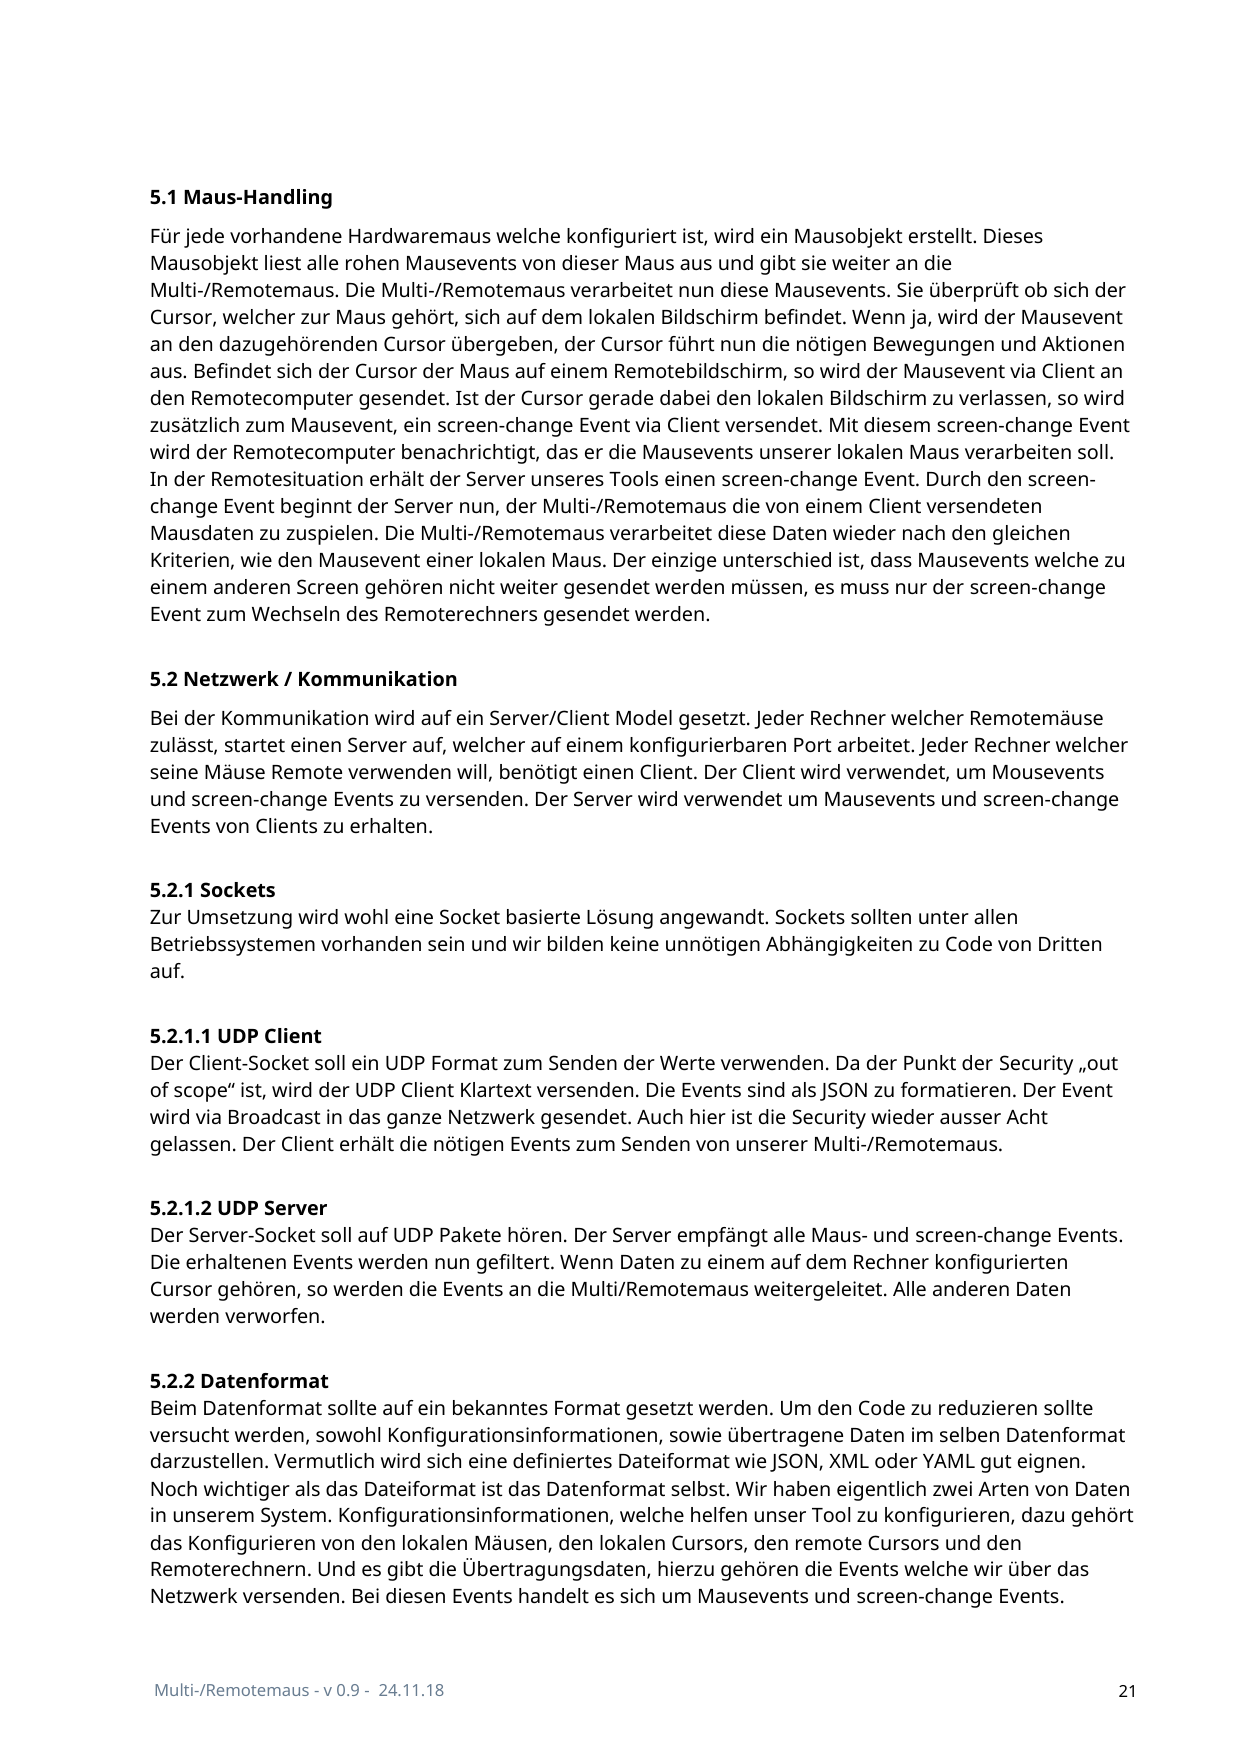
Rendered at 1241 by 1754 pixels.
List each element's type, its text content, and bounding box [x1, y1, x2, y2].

text Für jede vorhandene Hardwaremaus welche konfiguriert ist, wird ein Mausobjekt erstellt. Dieses Mausobjekt liest alle rohen Mausevents von dieser Maus aus und gibt sie weiter an die Multi-/Remotemaus. Die Multi-/Remotemaus verarbeitet nun diese Mausevents. Sie überprüft ob sich der Cursor, welcher zur Maus gehört, sich auf dem lokalen Bildschirm befindet. Wenn ja, wird der Mausevent an den dazugehörenden Cursor übergeben, der Cursor führt nun die nötigen Bewegungen und Aktionen aus. Befindet sich der Cursor der Maus auf einem Remotebildschirm, so wird der Mausevent via Client an den Remotecomputer gesendet. Ist der Cursor gerade dabei den lokalen Bildschirm zu verlassen, so wird zusätzlich zum Mausevent, ein screen-change Event via Client versendet. Mit diesem screen-change Event wird der Remotecomputer benachrichtigt, das er die Mausevents unserer lokalen Maus verarbeiten soll. In der Remotesituation erhält der Server unseres Tools einen screen-change Event. Durch den screen-change Event beginnt der Server nun, der Multi-/Remotemaus die von einem Client versendeten Mausdaten zu zuspielen. Die Multi-/Remotemaus verarbeitet diese Daten wieder nach den gleichen Kriterien, wie den Mausevent einer lokalen Maus. Der einzige unterschied ist, dass Mausevents welche zu einem anderen Screen gehören nicht weiter gesendet werden müssen, es muss nur der screen-change Event zum Wechseln des Remoterechners gesendet werden. [149, 223, 1136, 627]
subtitle Maus-Handling [149, 183, 1136, 210]
subtitle Datenformat [149, 1367, 1136, 1394]
subtitle UDP Server [149, 1194, 1136, 1221]
subtitle Netzwerk / Kommunikation [149, 665, 1136, 692]
text Der Client-Socket soll ein UDP Format zum Senden der Werte verwenden. Da der Punkt der Security „out of scope“ ist, wird der UDP Client Klartext versenden. Die Events sind als JSON zu formatieren. Der Event wird via Broadcast in das ganze Netzwerk gesendet. Auch hier ist die Security wieder ausser Acht gelassen. Der Client erhält die nötigen Events zum Senden von unserer Multi-/Remotemaus. [149, 1049, 1136, 1157]
subtitle Sockets [149, 877, 1136, 904]
text Beim Datenformat sollte auf ein bekanntes Format gesetzt werden. Um den Code zu reduzieren sollte versucht werden, sowohl Konfigurationsinformationen, sowie übertragene Daten im selben Datenformat darzustellen. Vermutlich wird sich eine definiertes Dateiformat wie JSON, XML oder YAML gut eignen. Noch wichtiger als das Dateiformat ist das Datenformat selbst. Wir haben eigentlich zwei Arten von Daten in unserem System. Konfigurationsinformationen, welche helfen unser Tool zu konfigurieren, dazu gehört das Konfigurieren von den lokalen Mäusen, den lokalen Cursors, den remote Cursors und den Remoterechnern. Und es gibt die Übertragungsdaten, hierzu gehören die Events welche wir über das Netzwerk versenden. Bei diesen Events handelt es sich um Mausevents und screen-change Events. [149, 1394, 1136, 1610]
text Bei der Kommunikation wird auf ein Server/Client Model gesetzt. Jeder Rechner welcher Remotemäuse zulässt, startet einen Server auf, welcher auf einem konfigurierbaren Port arbeitet. Jeder Rechner welcher seine Mäuse Remote verwenden will, benötigt einen Client. Der Client wird verwendet, um Mousevents und screen-change Events zu versenden. Der Server wird verwendet um Mausevents und screen-change Events von Clients zu erhalten. [149, 704, 1136, 839]
text Zur Umsetzung wird wohl eine Socket basierte Lösung angewandt. Sockets sollten unter allen Betriebssystemen vorhanden sein und wir bilden keine unnötigen Abhängigkeiten zu Code von Dritten auf. [149, 904, 1136, 984]
subtitle UDP Client [149, 1022, 1136, 1049]
text Der Server-Socket soll auf UDP Pakete hören. Der Server empfängt alle Maus- und screen-change Events. Die erhaltenen Events werden nun gefiltert. Wenn Daten zu einem auf dem Rechner konfigurierten Cursor gehören, so werden die Events an die Multi/Remotemaus weitergeleitet. Alle anderen Daten werden verworfen. [149, 1221, 1136, 1329]
